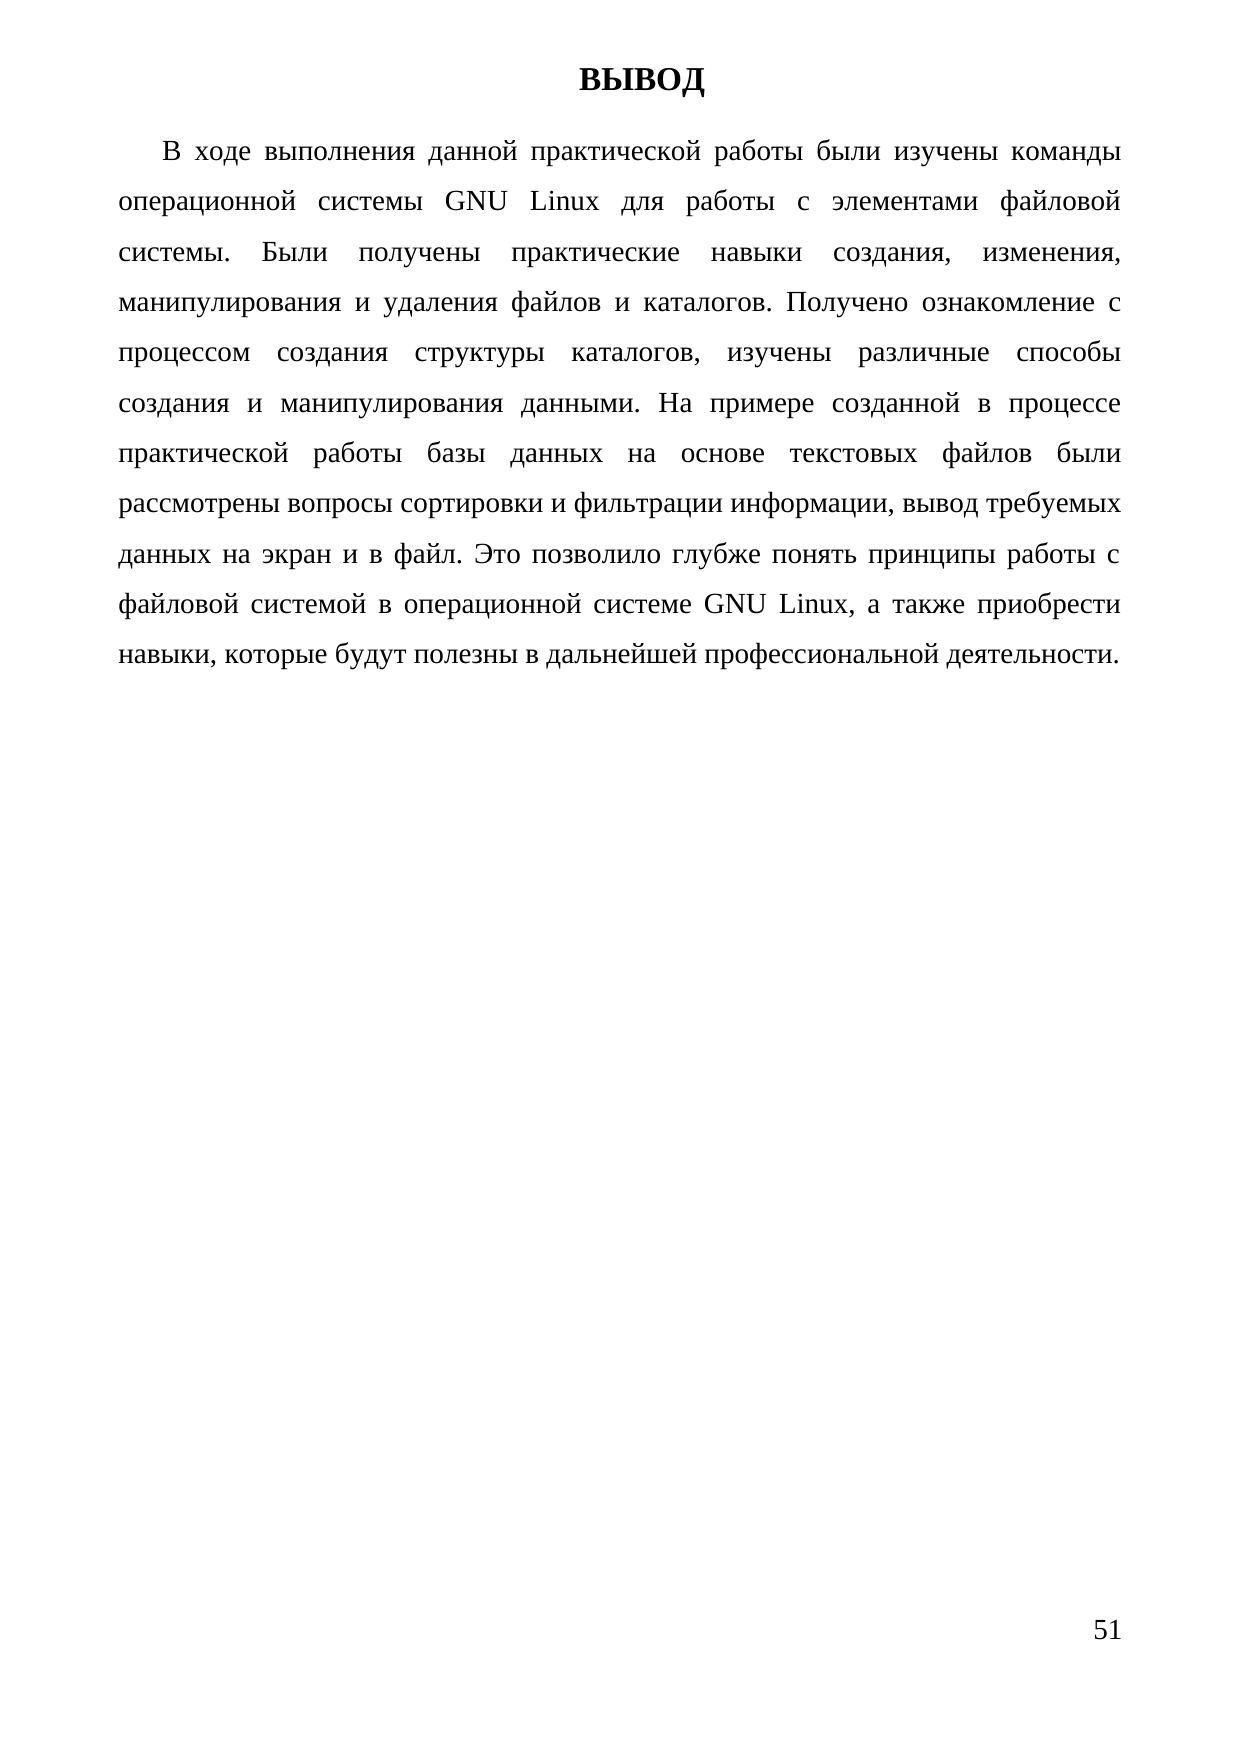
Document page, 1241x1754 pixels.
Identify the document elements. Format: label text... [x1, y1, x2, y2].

text ВЫВОД [118, 59, 1122, 97]
text В ходе выполнения данной практической работы были изучены команды операционной системы GNU Linux для работы с элементами файловой системы. Были получены практические навыки создания, изменения, манипулирования и удаления файлов и каталогов. Получено ознакомление с процессом создания структуры каталогов, изучены различные способы создания и манипулирования данными. На примере созданной в процессе практической работы базы данных на основе текстовых файлов были рассмотрены вопросы сортировки и фильтрации информации, вывод требуемых данных на экран и в файл. Это позволило глубже понять принципы работы с файловой системой в операционной системе GNU Linux, а также приобрести навыки, которые будут полезны в дальнейшей профессиональной деятельности. [118, 133, 1122, 670]
